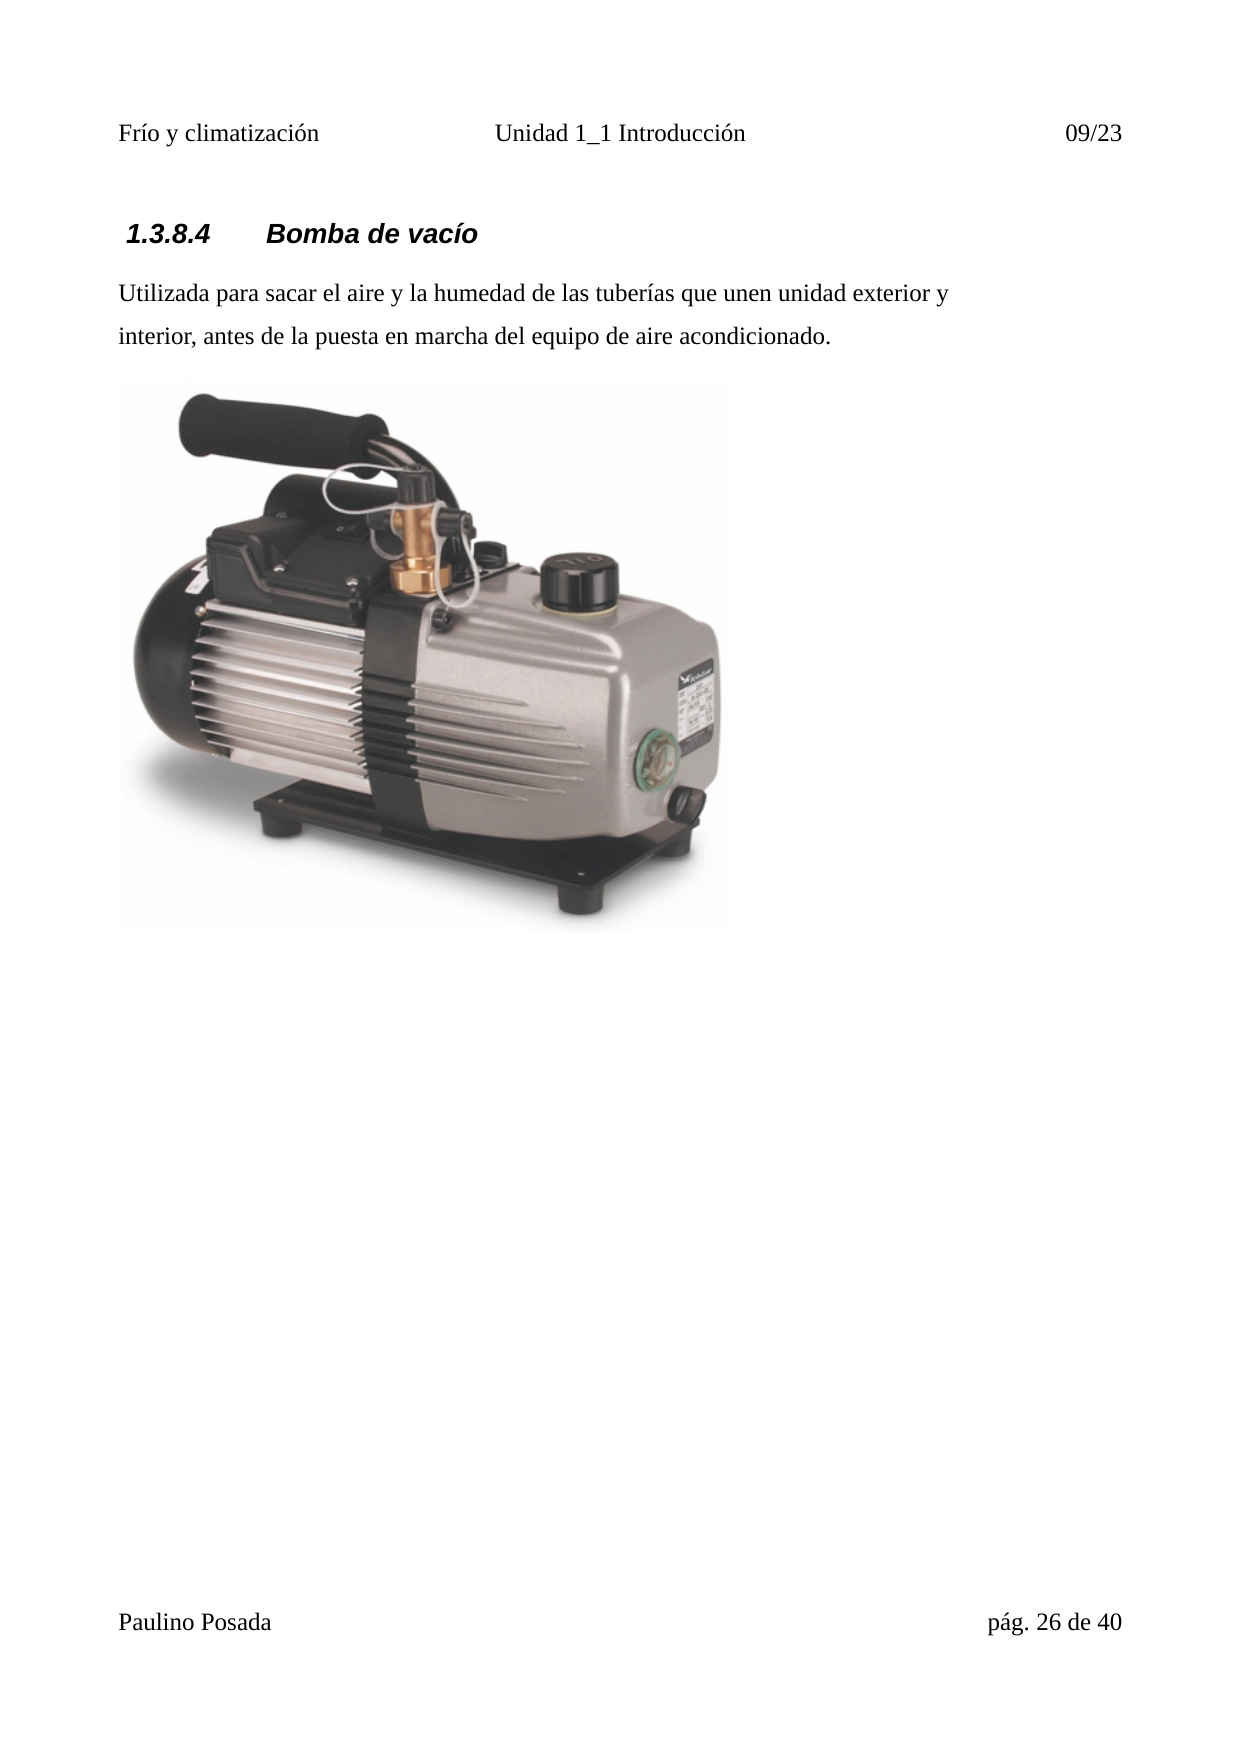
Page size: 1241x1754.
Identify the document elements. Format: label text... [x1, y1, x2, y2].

picture [118, 378, 732, 932]
text interior, antes de la puesta en marcha del equipo de aire acondicionado. [118, 321, 1122, 350]
text Utilizada para sacar el aire y la humedad de las tuberías que unen unidad exterior y [118, 278, 1122, 307]
subtitle Bomba de vacío [118, 218, 1122, 249]
